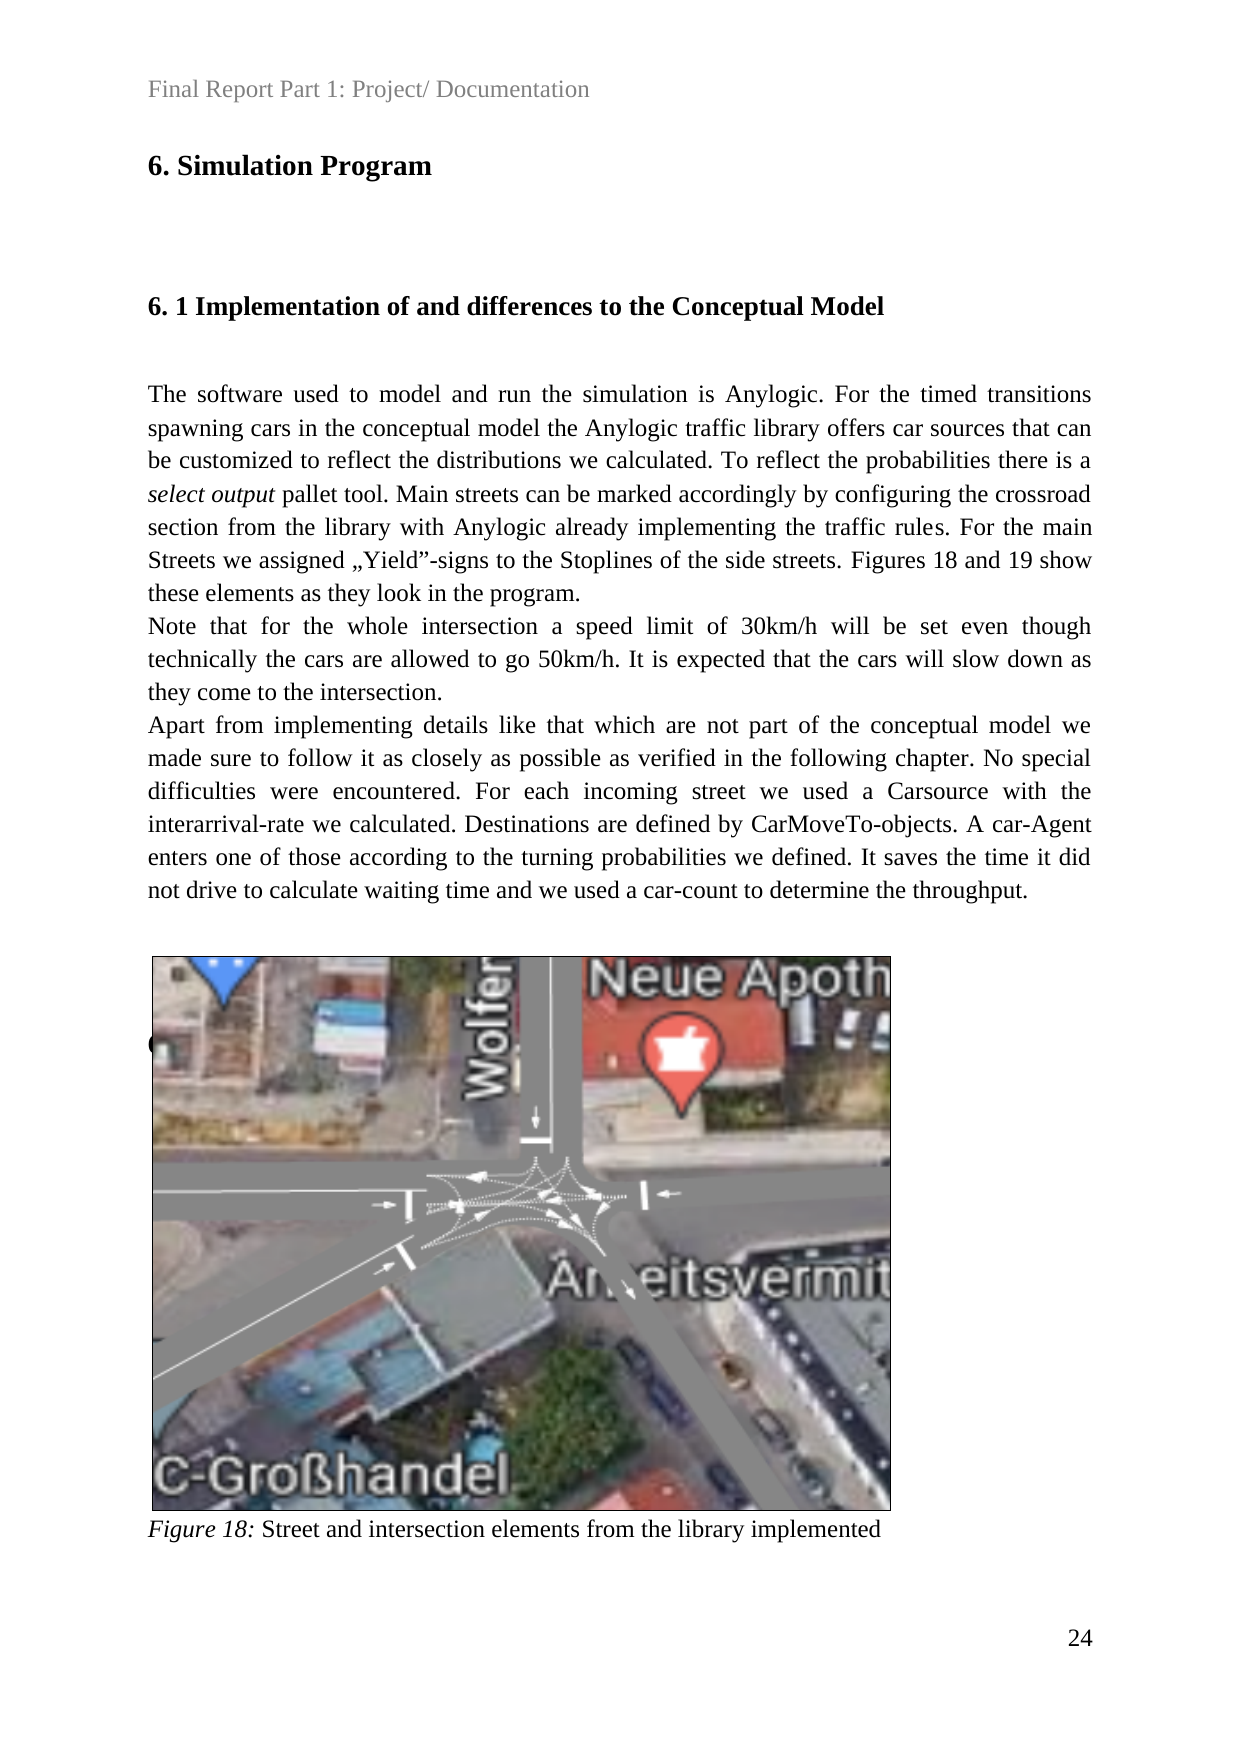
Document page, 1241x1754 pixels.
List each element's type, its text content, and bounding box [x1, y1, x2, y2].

subtitle 6. 1 Implementation of and differences to the Conceptual Model [148, 290, 1093, 321]
text Note that for the whole intersection a speed limit of 30km/h will be set even though technically the cars are allowed to go 50km/h. It is expected that the cars will slow down as they come to the intersection. [148, 611, 1093, 706]
picture [153, 957, 890, 1510]
text Apart from implementing details like that which are not part of the conceptual model we made sure to follow it as closely as possible as verified in the following chapter. No special difficulties were encountered. For each incoming street we used a Carsource with the interarrival-rate we calculated. Destinations are defined by CarMoveTo-objects. A car-Agent enters one of those according to the turning probabilities we defined. It saves the time it did not drive to calculate waiting time and we used a car-count to determine the throughput. [148, 710, 1093, 904]
text The software used to model and run the simulation is Anylogic. For the timed transitions spawning cars in the conceptual model the Anylogic traffic library offers car sources that can be customized to reflect the distributions we calculated. To reflect the probabilities there is a select output pallet tool. Main streets can be marked accordingly by configuring the crossroad section from the library with Anylogic already implementing the traffic rules. For the main Streets we assigned „Yield”-signs to the Stoplines of the side streets. Figures 18 and 19 show these elements as they look in the program. [148, 379, 1093, 606]
subtitle 6. Simulation Program [148, 148, 1093, 181]
subtitle 6. 2 Verification [891, 1028, 1093, 1059]
text Figure 18: Street and intersection elements from the library implemented [148, 1514, 1093, 1542]
